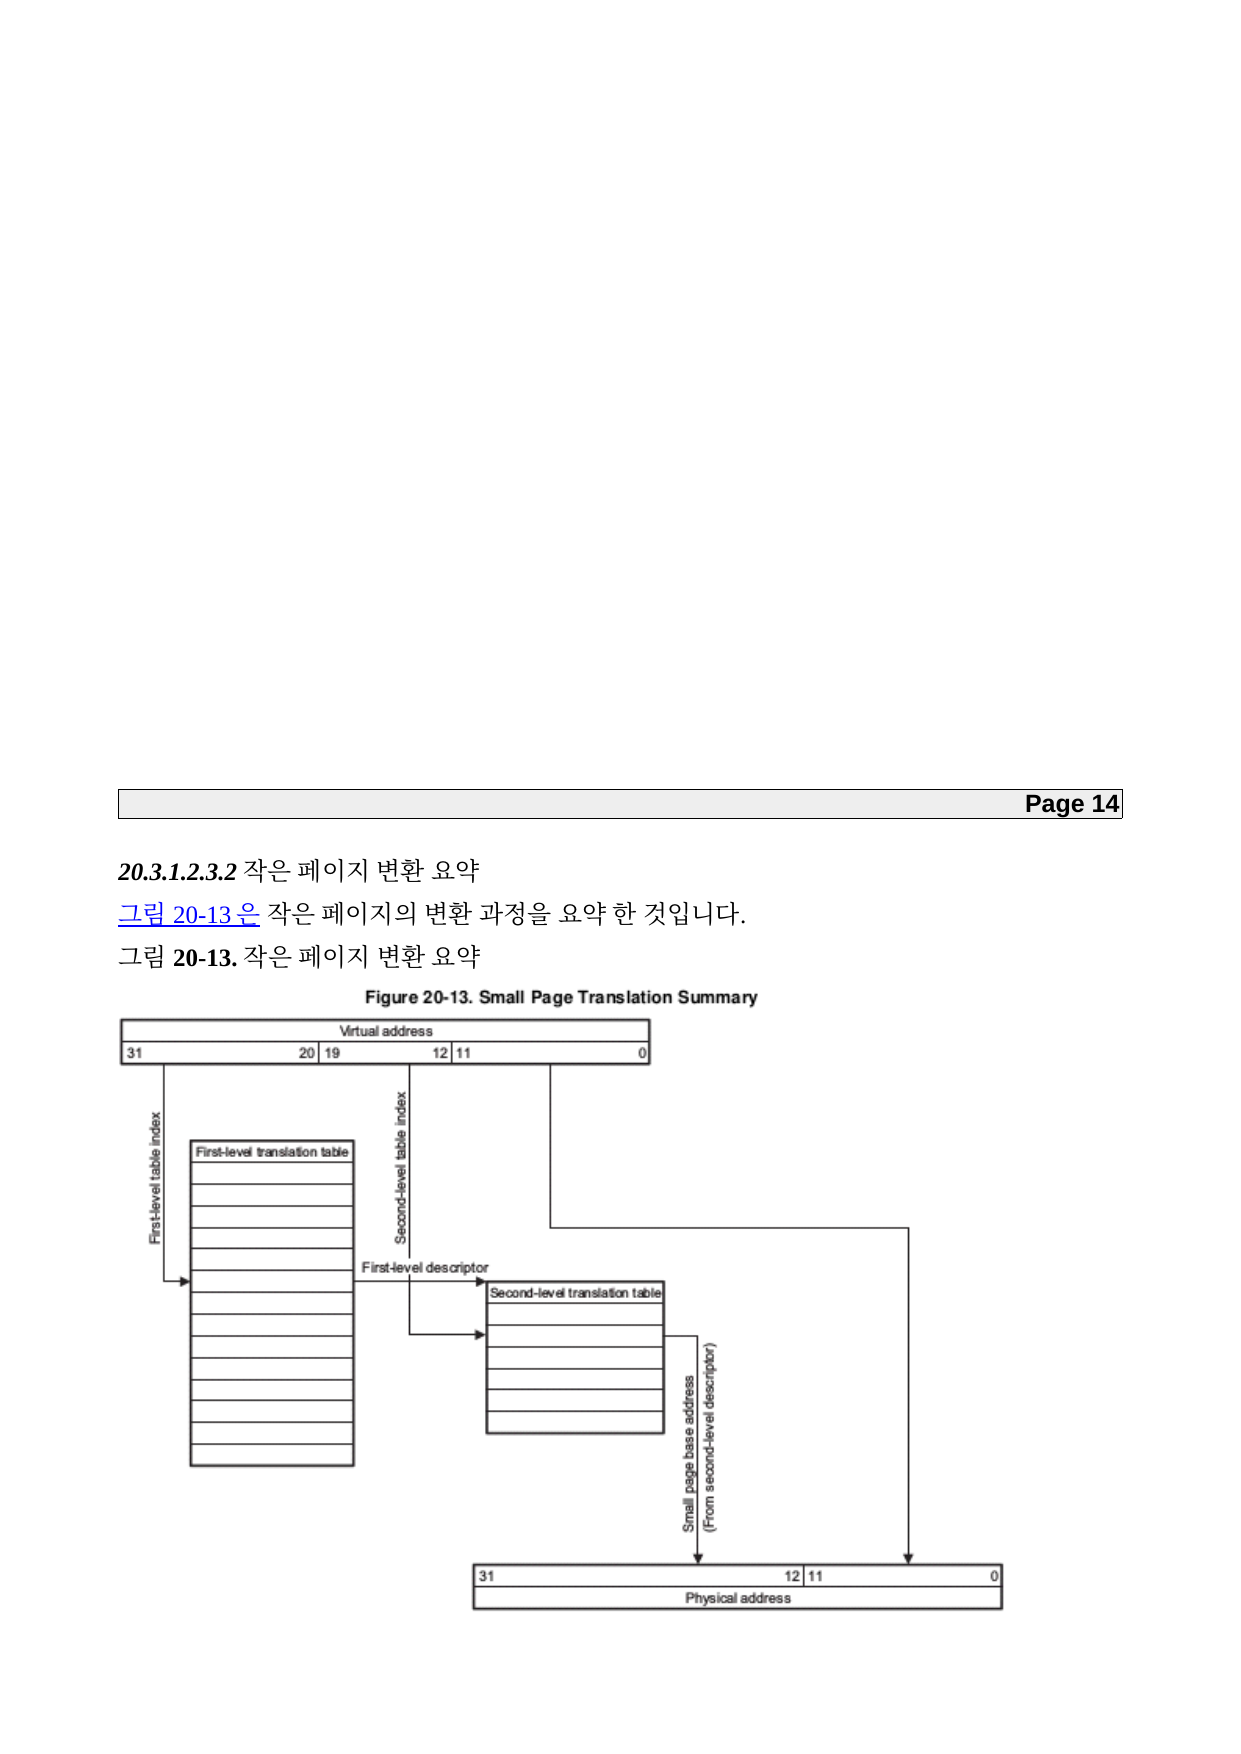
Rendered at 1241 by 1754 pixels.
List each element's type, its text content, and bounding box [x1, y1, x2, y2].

text 그림 20-13. 작은 페이지 변환 요약 [118, 938, 1122, 974]
table_header Page 14 [119, 790, 1122, 818]
text 그림 20-13은 작은 페이지의 변환 과정을 요약 한 것입니다. [118, 894, 1122, 931]
text 20.3.1.2.3.2 작은 페이지 변환 요약 [118, 851, 1122, 887]
